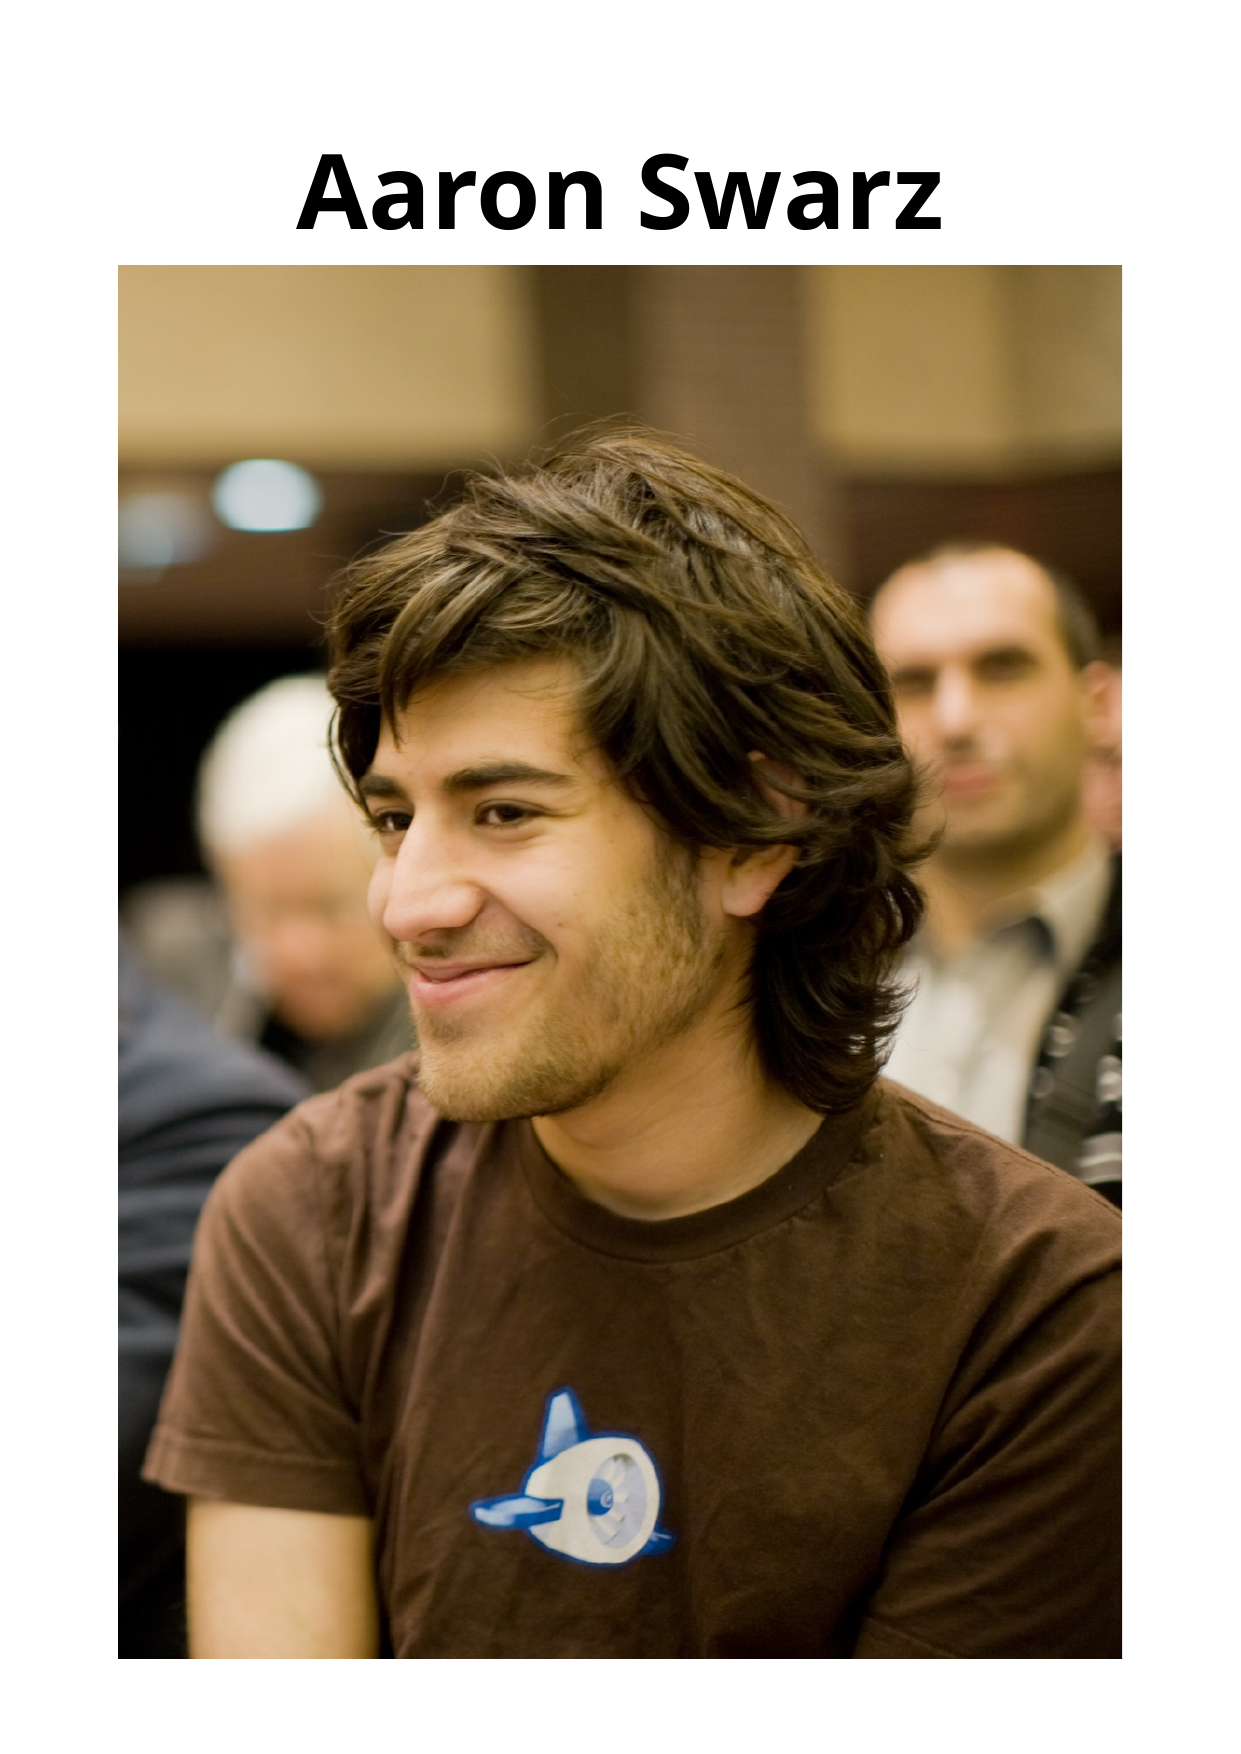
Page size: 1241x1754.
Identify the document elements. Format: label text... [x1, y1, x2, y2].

text Aaron Swarz [118, 118, 1122, 260]
picture [118, 265, 1123, 1659]
